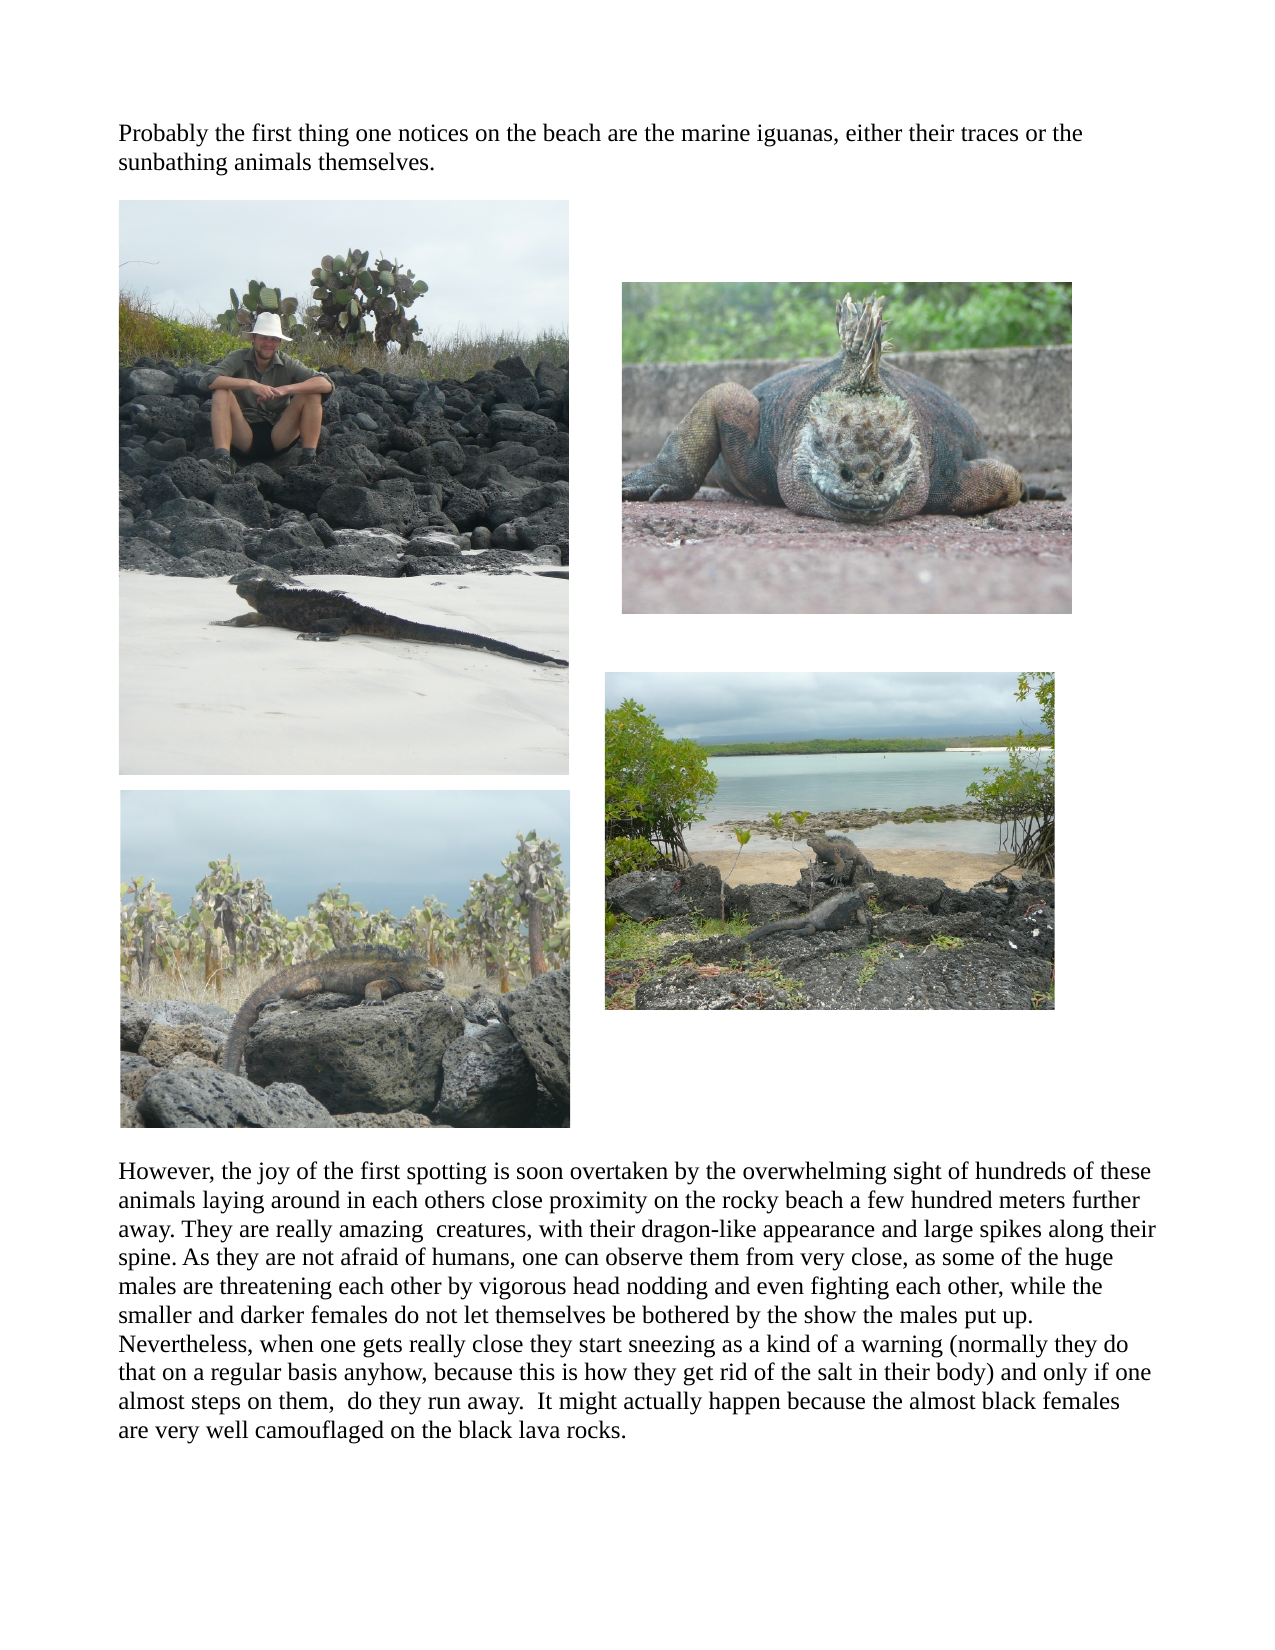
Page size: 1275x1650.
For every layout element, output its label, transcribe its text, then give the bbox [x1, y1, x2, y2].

picture [118, 200, 569, 775]
picture [120, 790, 571, 1128]
picture [621, 282, 1072, 614]
picture [604, 672, 1055, 1010]
text Probably the first thing one notices on the beach are the marine iguanas, either their traces or the sunbathing animals themselves. [118, 118, 1157, 176]
text However, the joy of the first spotting is soon overtaken by the overwhelming sight of hundreds of these animals laying around in each others close proximity on the rocky beach a few hundred meters further away. They are really amazing creatures, with their dragon-like appearance and large spikes along their spine. As they are not afraid of humans, one can observe them from very close, as some of the huge males are threatening each other by vigorous head nodding and even fighting each other, while the smaller and darker females do not let themselves be bothered by the show the males put up. Nevertheless, when one gets really close they start sneezing as a kind of a warning (normally they do that on a regular basis anyhow, because this is how they get rid of the salt in their body) and only if one almost steps on them, do they run away. It might actually happen because the almost black females are very well camouflaged on the black lava rocks. [118, 1156, 1157, 1444]
